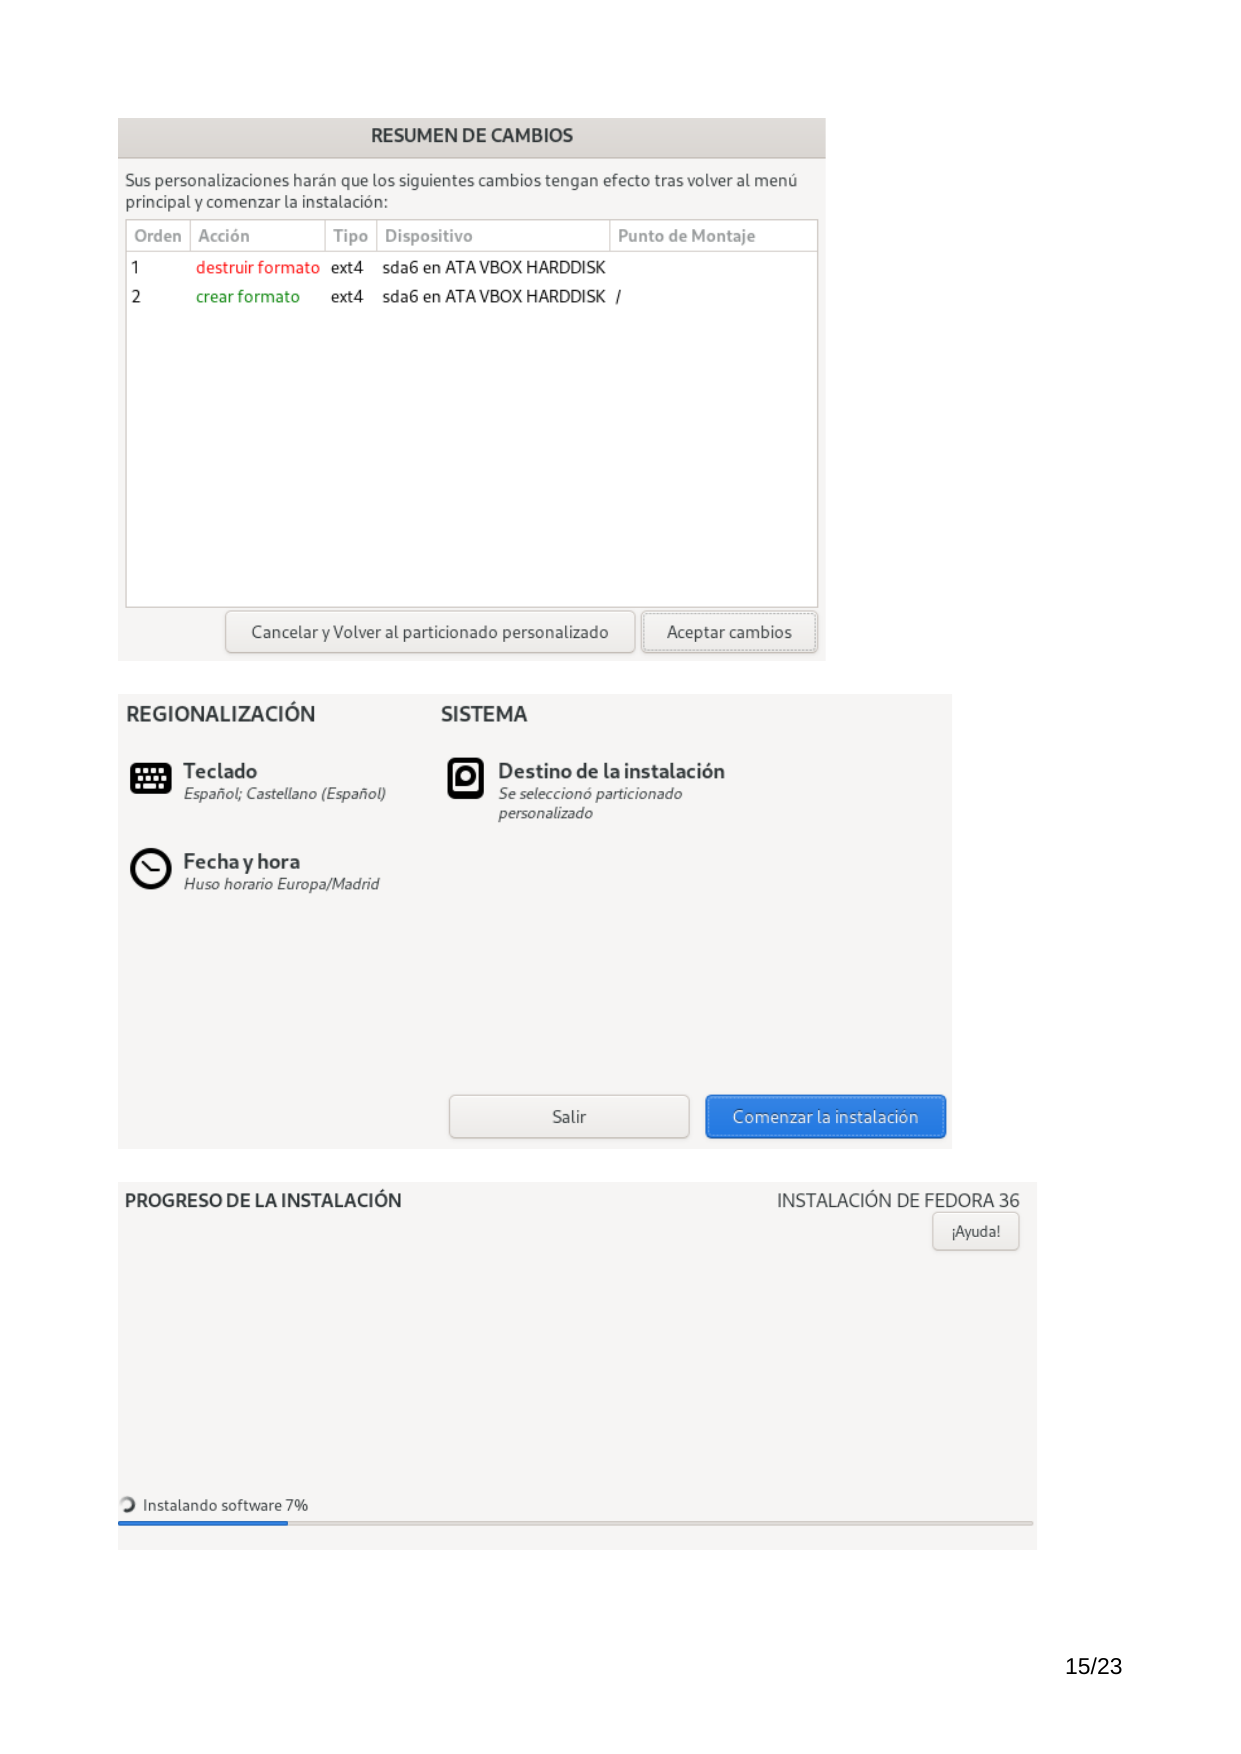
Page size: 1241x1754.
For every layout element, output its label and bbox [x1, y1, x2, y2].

picture [118, 694, 953, 1149]
picture [118, 118, 826, 661]
picture [118, 1182, 1038, 1550]
